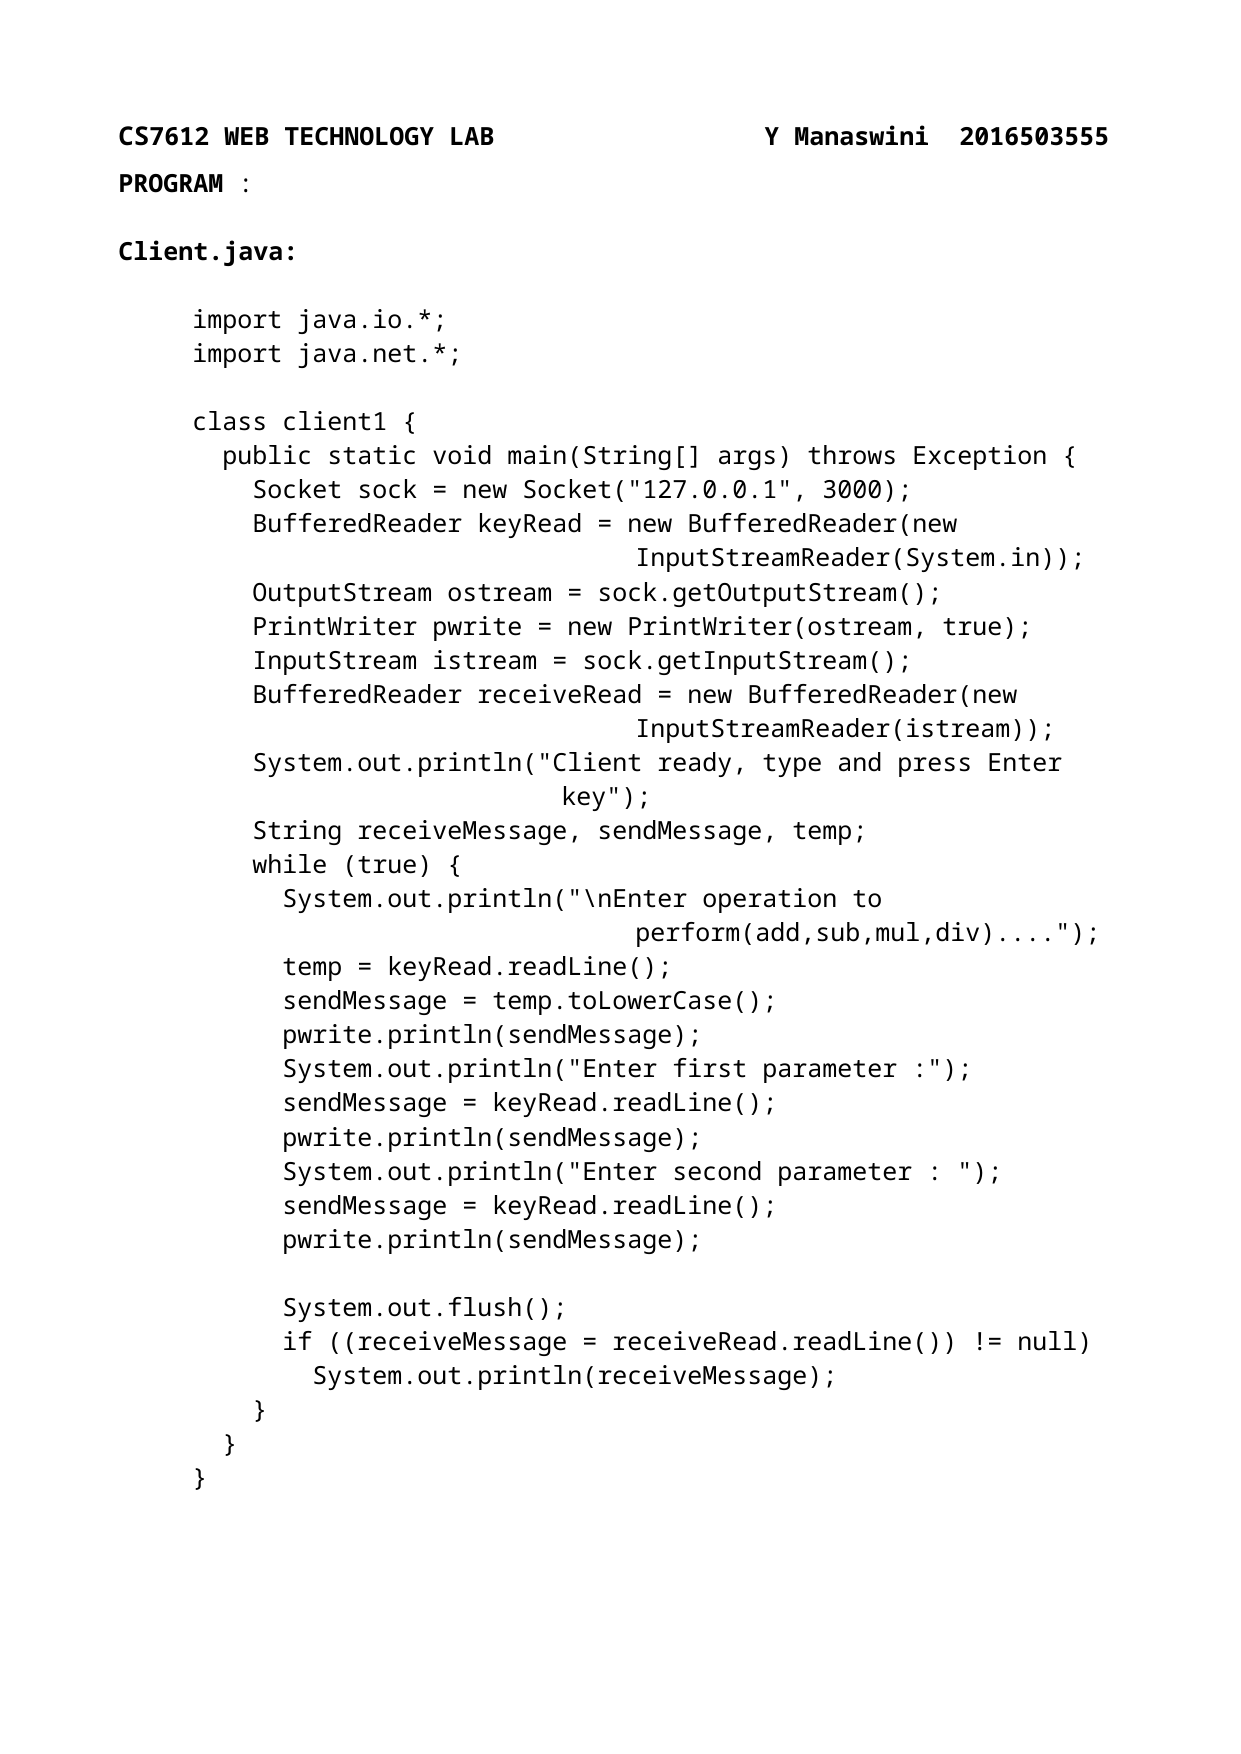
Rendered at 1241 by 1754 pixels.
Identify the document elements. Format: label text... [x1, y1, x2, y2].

text BufferedReader keyRead = new BufferedReader(new InputStreamReader(System.in)); [192, 506, 1122, 574]
text System.out.println("\nEnter operation to perform(add,sub,mul,div)...."); [192, 881, 1122, 949]
text import java.net.*; [192, 336, 1122, 370]
text PrintWriter pwrite = new PrintWriter(ostream, true); [192, 608, 1122, 642]
text System.out.println("Enter first parameter :"); [192, 1051, 1122, 1085]
text pwrite.println(sendMessage); [192, 1221, 1122, 1255]
text System.out.println(receiveMessage); [192, 1358, 1122, 1392]
text public static void main(String[] args) throws Exception { [192, 438, 1122, 472]
text PROGRAM : [118, 165, 1122, 199]
text sendMessage = keyRead.readLine(); [192, 1187, 1122, 1221]
text String receiveMessage, sendMessage, temp; [192, 813, 1122, 847]
text OutputStream ostream = sock.getOutputStream(); [192, 574, 1122, 608]
text } [192, 1426, 1122, 1460]
text import java.io.*; [192, 302, 1122, 336]
text if ((receiveMessage = receiveRead.readLine()) != null) [192, 1323, 1122, 1358]
text } [192, 1392, 1122, 1426]
text pwrite.println(sendMessage); [192, 1119, 1122, 1153]
text } [192, 1460, 1122, 1494]
text class client1 { [192, 404, 1122, 438]
text Client.java: [118, 233, 1122, 268]
text temp = keyRead.readLine(); [192, 949, 1122, 983]
text sendMessage = keyRead.readLine(); [192, 1085, 1122, 1119]
text while (true) { [192, 847, 1122, 881]
text sendMessage = temp.toLowerCase(); [192, 983, 1122, 1017]
text System.out.flush(); [192, 1289, 1122, 1323]
text System.out.println("Client ready, type and press Enter key"); [192, 744, 1122, 813]
text BufferedReader receiveRead = new BufferedReader(new InputStreamReader(istream)); [192, 676, 1122, 744]
text System.out.println("Enter second parameter : "); [192, 1153, 1122, 1187]
text pwrite.println(sendMessage); [192, 1017, 1122, 1051]
text InputStream istream = sock.getInputStream(); [192, 642, 1122, 676]
text Socket sock = new Socket("127.0.0.1", 3000); [192, 472, 1122, 506]
